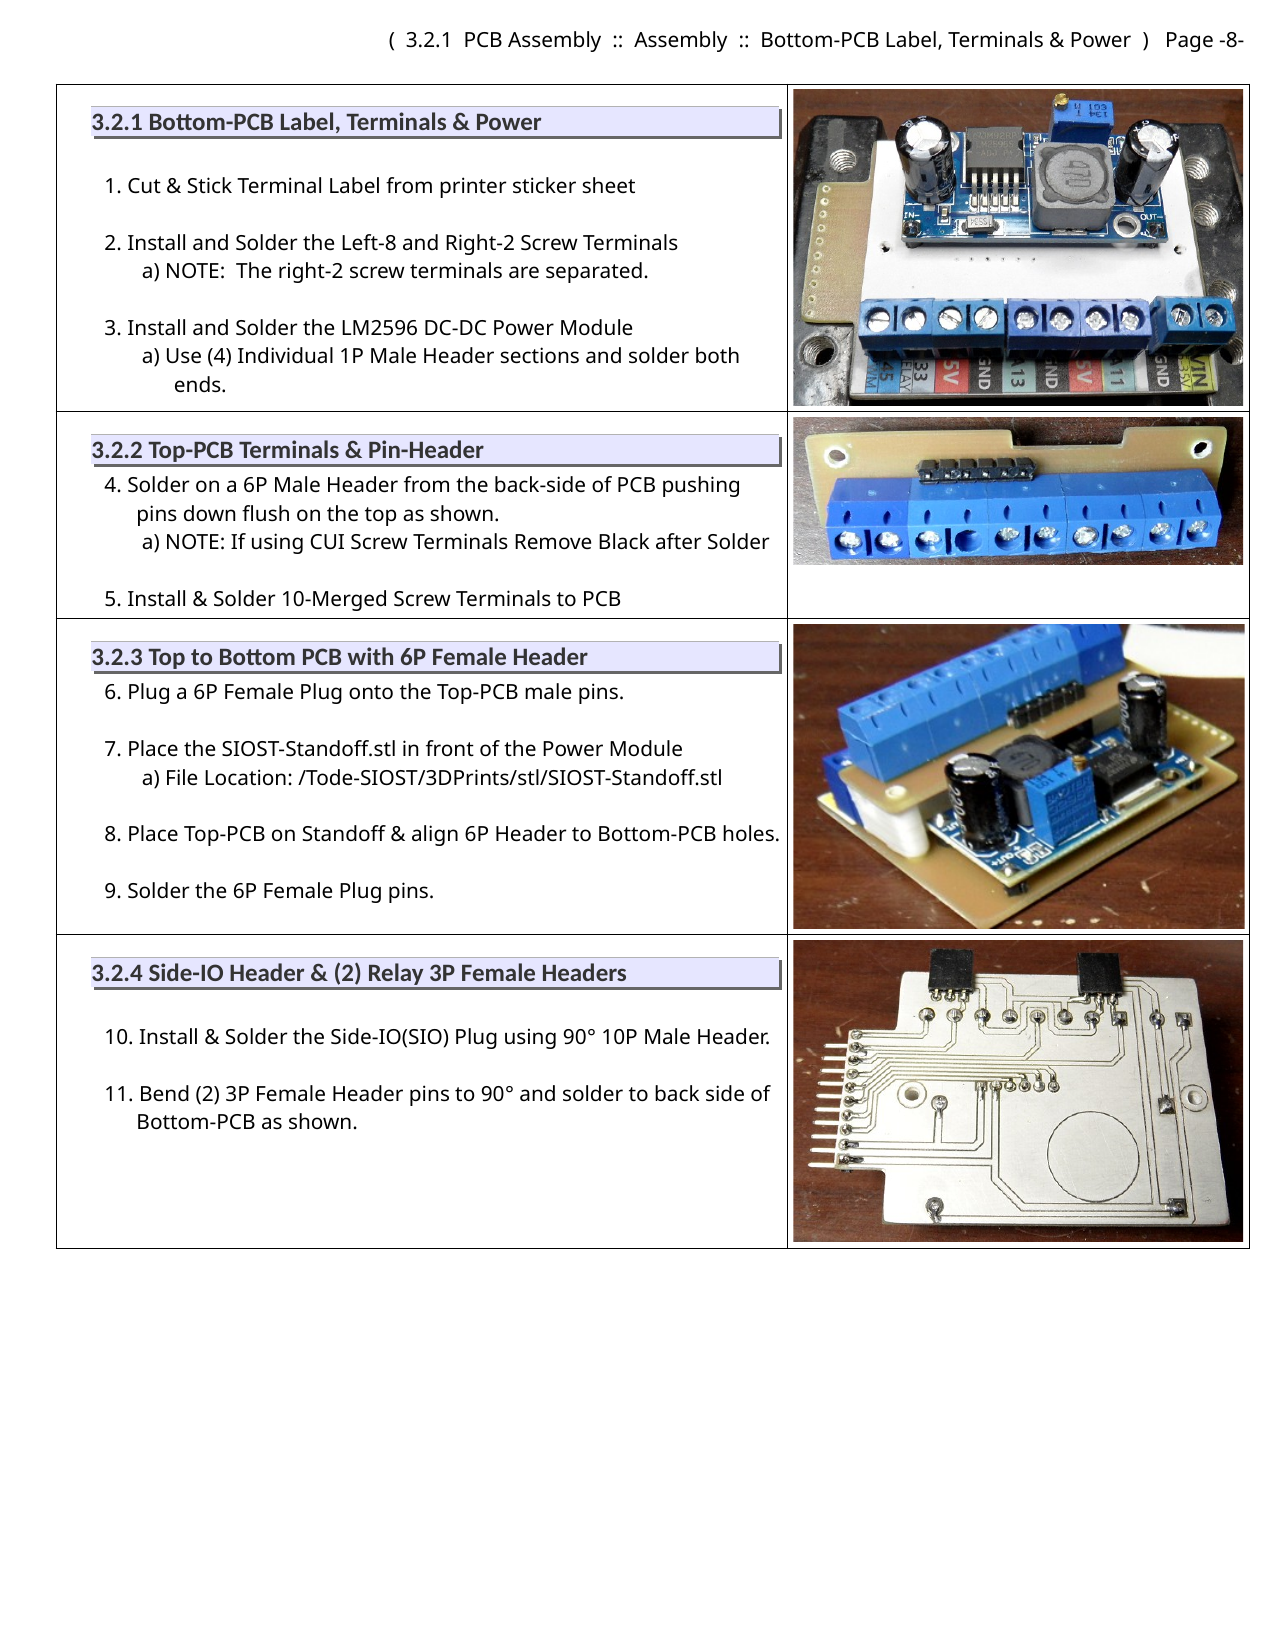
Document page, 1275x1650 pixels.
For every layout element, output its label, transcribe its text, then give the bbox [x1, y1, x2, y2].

picture [793, 89, 1244, 406]
table_header [788, 85, 1249, 411]
picture [793, 417, 1244, 565]
table_cell Side-IO Header & (2) Relay 3P Female Headers Install & Solder the Side-IO(SIO) Plug using 90° 10P Male Header. Bend (2) 3P Female Header pins to 90° and solder to back side of Bottom-PCB as shown. [57, 935, 787, 1247]
table_cell [788, 935, 1249, 1247]
table_cell Top to Bottom PCB with 6P Female Header Plug a 6P Female Plug onto the Top-PCB male pins. Place the SIOST-Standoff.stl in front of the Power Module File Location: /Tode-SIOST/3DPrints/stl/SIOST-Standoff.stl Place Top-PCB on Standoff & align 6P Header to Bottom-PCB holes. Solder the 6P Female Plug pins. [57, 619, 787, 934]
table_cell [788, 619, 1249, 934]
picture [793, 940, 1244, 1242]
table_header Bottom-PCB Label, Terminals & Power Cut & Stick Terminal Label from printer sticker sheet Install and Solder the Left-8 and Right-2 Screw Terminals NOTE: The right-2 screw terminals are separated. Install and Solder the LM2596 DC-DC Power Module Use (4) Individual 1P Male Header sections and solder both ends. [57, 85, 787, 411]
picture [793, 624, 1245, 929]
table_cell [788, 412, 1249, 618]
table_cell Top-PCB Terminals & Pin-Header Solder on a 6P Male Header from the back-side of PCB pushing pins down flush on the top as shown. NOTE: If using CUI Screw Terminals Remove Black after Solder Install & Solder 10-Merged Screw Terminals to PCB [57, 412, 787, 618]
